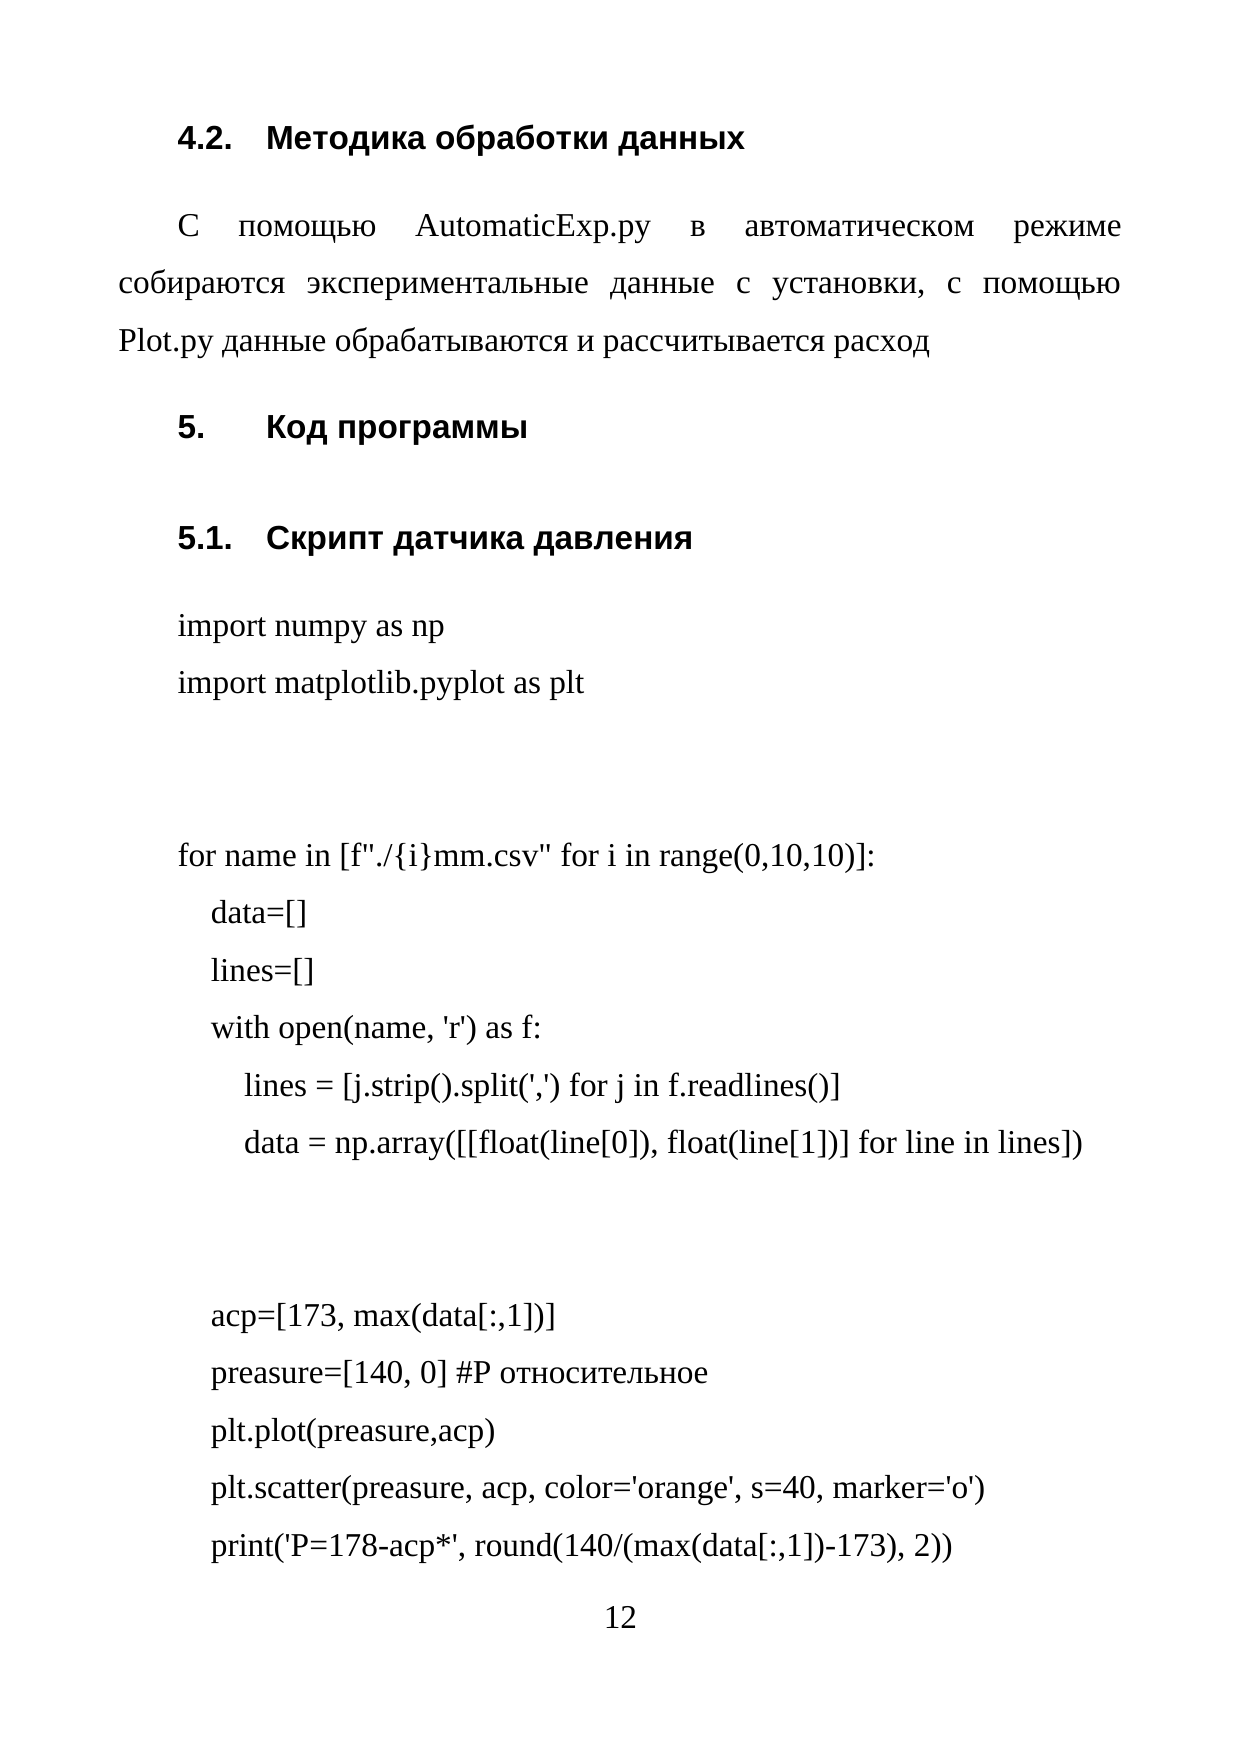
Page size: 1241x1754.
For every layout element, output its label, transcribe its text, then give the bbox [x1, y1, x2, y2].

text for name in [f"./{i}mm.csv" for i in range(0,10,10)]: [118, 835, 1122, 873]
subtitle Код программы [118, 407, 1122, 446]
text plt.plot(preasure,acp) [118, 1410, 1122, 1448]
text С помощью AutomaticExp.py в автоматическом режиме собираются экспериментальные данные с установки, с помощью Plot.py данные обрабатываются и рассчитывается расход [118, 205, 1122, 358]
text preasure=[140, 0] #P относительное [118, 1352, 1122, 1391]
text data = np.array([[float(line[0]), float(line[1])] for line in lines]) [118, 1122, 1122, 1161]
text print('P=178-acp*', round(140/(max(data[:,1])-173), 2)) [118, 1525, 1122, 1563]
text acp=[173, max(data[:,1])] [118, 1295, 1122, 1333]
subtitle Методика обработки данных [118, 118, 1122, 157]
text import numpy as np [118, 605, 1122, 643]
subtitle Скрипт датчика давления [118, 518, 1122, 556]
text lines=[] [118, 950, 1122, 988]
text import matplotlib.pyplot as plt [118, 662, 1122, 701]
text plt.scatter(preasure, acp, color='orange', s=40, marker='o') [118, 1467, 1122, 1506]
text with open(name, 'r') as f: [118, 1007, 1122, 1046]
text lines = [j.strip().split(',') for j in f.readlines()] [118, 1065, 1122, 1103]
text data=[] [118, 892, 1122, 931]
